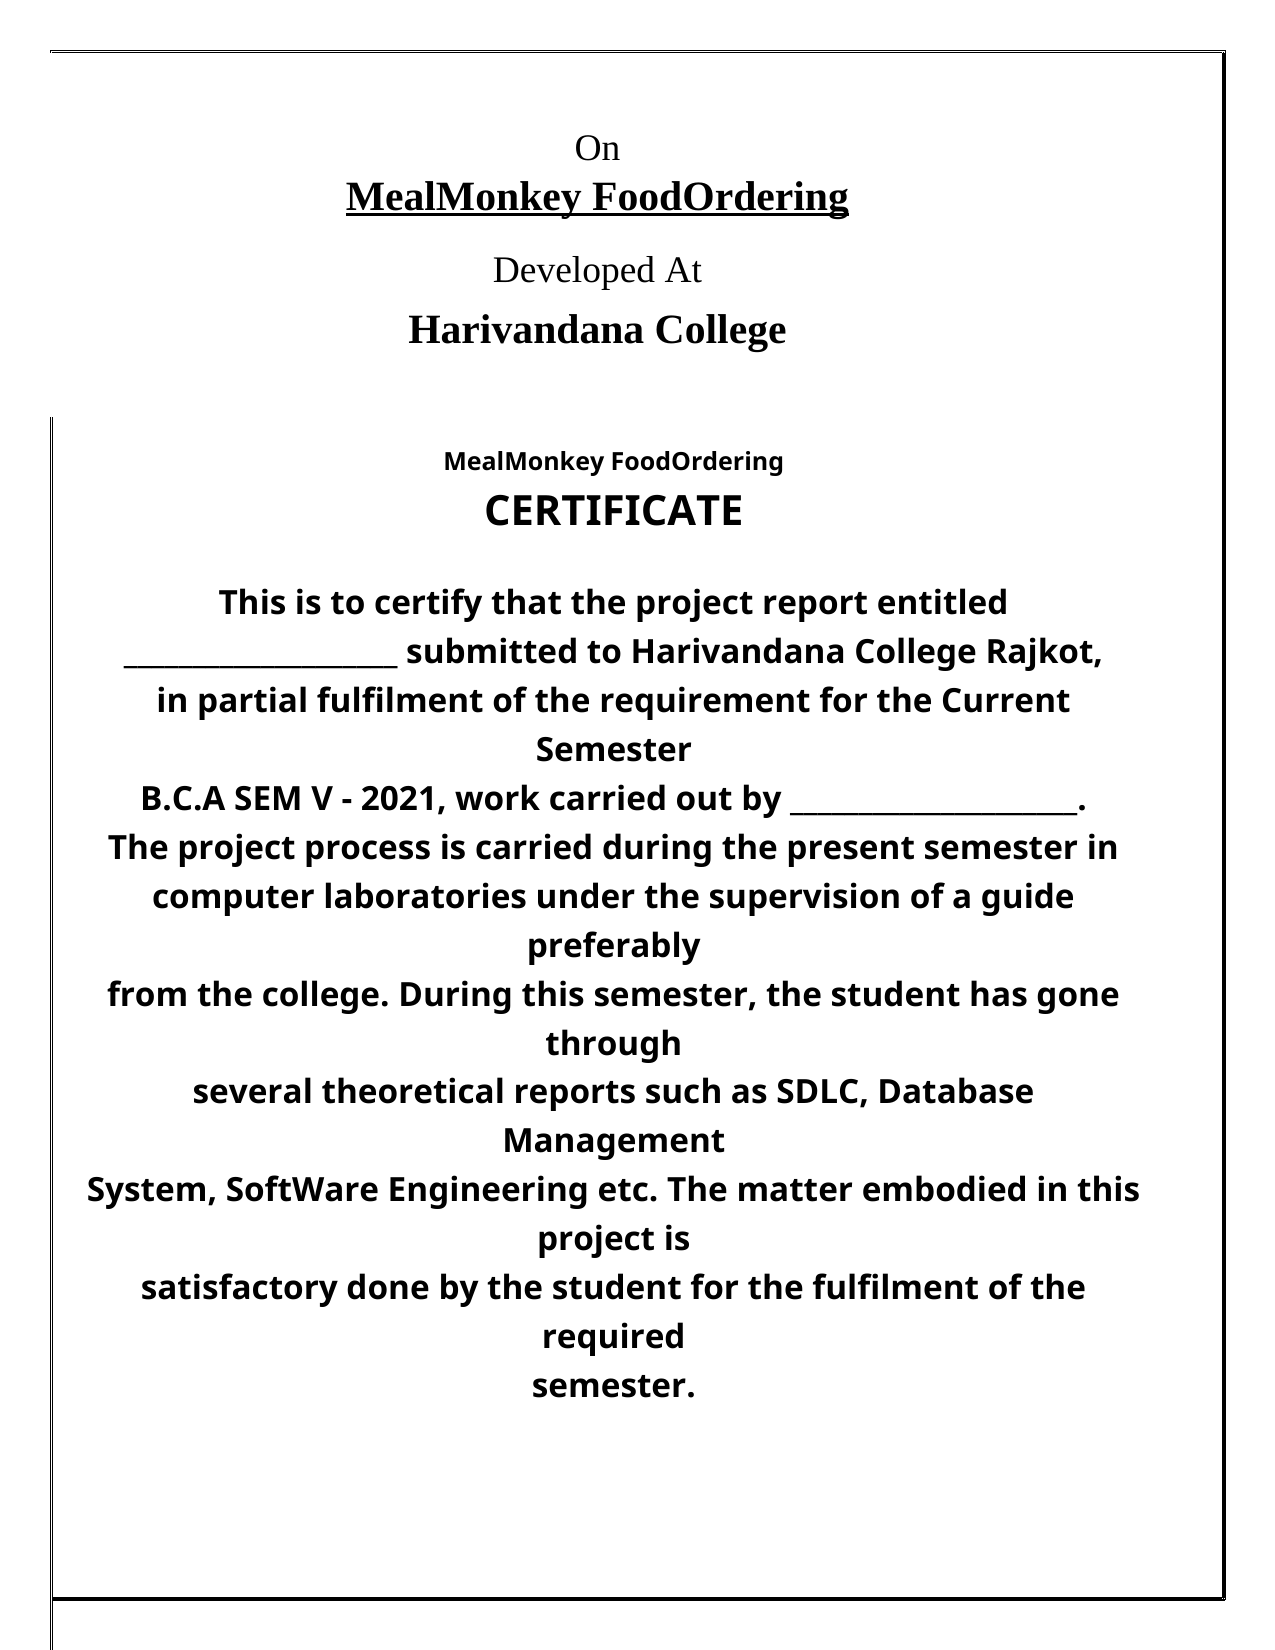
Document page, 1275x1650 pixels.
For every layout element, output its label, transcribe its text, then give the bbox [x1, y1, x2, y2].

text from the college. During this semester, the student has gone through [53, 970, 1144, 1065]
text several theoretical reports such as SDLC, Database Management [53, 1068, 1144, 1163]
text computer laboratories under the supervision of a guide preferably [53, 872, 1144, 967]
text ____________________ submitted to Harivandana College Rajkot, [53, 628, 1144, 673]
text in partial fulfilment of the requirement for the Current Semester [53, 677, 1144, 771]
text On [50, 125, 1144, 168]
text System, SoftWare Engineering etc. The matter embodied in this project is [53, 1166, 1144, 1261]
text satisfactory done by the student for the fulfilment of the required [53, 1264, 1144, 1358]
text The project process is carried during the present semester in [53, 823, 1144, 869]
text CERTIFICATE [53, 481, 1144, 537]
text This is to certify that the project report entitled [53, 579, 1144, 624]
text Developed At [50, 248, 1144, 291]
text semester. [53, 1362, 1144, 1407]
text Harivandana College [50, 305, 1144, 353]
text MealMonkey FoodOrdering [50, 172, 1144, 220]
text B.C.A SEM V - 2021, work carried out by _____________________. [53, 774, 1144, 820]
text MealMonkey FoodOrdering [53, 444, 1144, 478]
